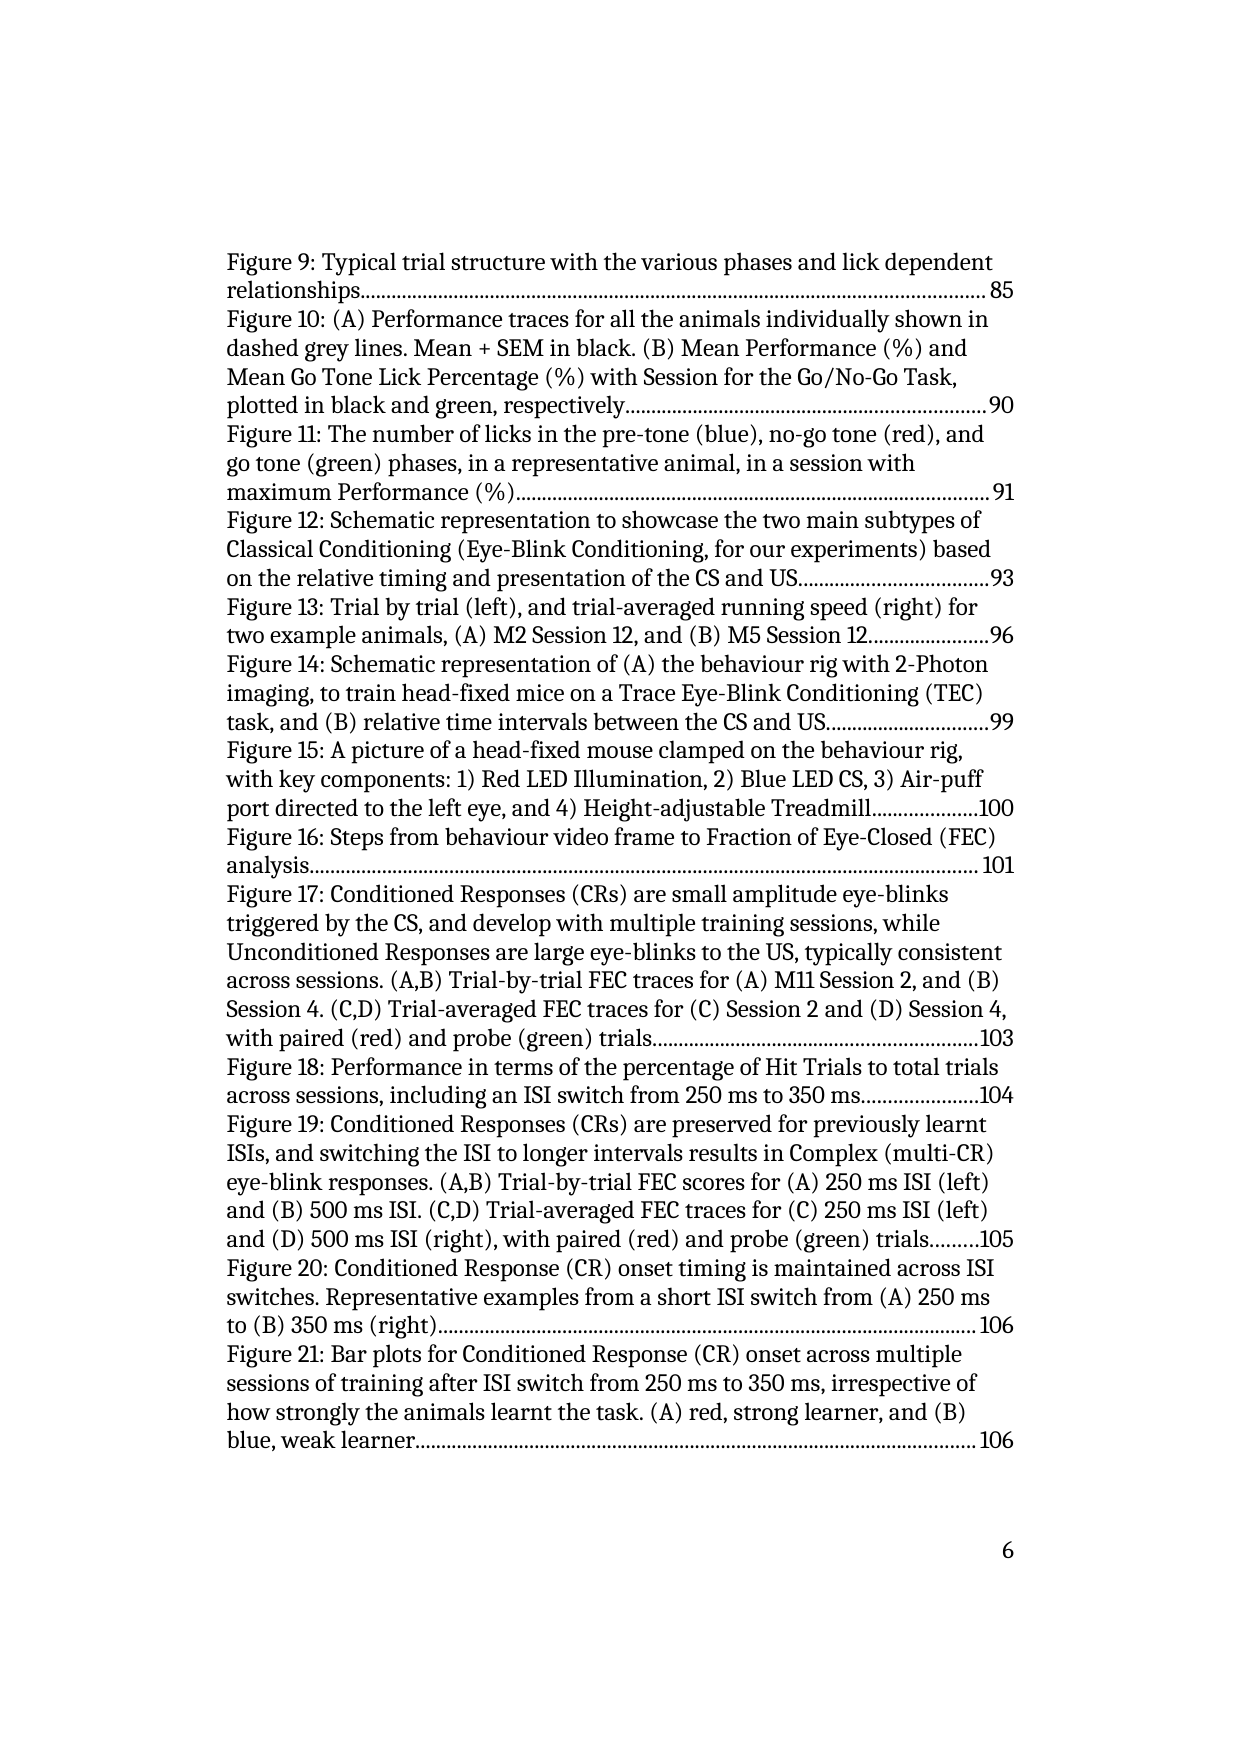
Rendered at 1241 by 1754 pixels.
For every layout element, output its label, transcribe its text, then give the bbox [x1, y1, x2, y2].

text Figure 19: Conditioned Responses (CRs) are preserved for previously learnt ISIs, and switching the ISI to longer intervals results in Complex (multi-CR) eye-blink responses. (A,B) Trial-by-trial FEC scores for (A) 250 ms ISI (left) and (B) 500 ms ISI. (C,D) Trial-averaged FEC traces for (C) 250 ms ISI (left) and (D) 500 ms ISI (right), with paired (red) and probe (green) trials. 105 [226, 1110, 1014, 1254]
text Figure 14: Schematic representation of (A) the behaviour rig with 2-Photon imaging, to train head-fixed mice on a Trace Eye-Blink Conditioning (TEC) task, and (B) relative time intervals between the CS and US. 99 [226, 650, 1014, 736]
text Figure 20: Conditioned Response (CR) onset timing is maintained across ISI switches. Representative examples from a short ISI switch from (A) 250 ms to (B) 350 ms (right). 106 [226, 1254, 1014, 1340]
text Figure 18: Performance in terms of the percentage of Hit Trials to total trials across sessions, including an ISI switch from 250 ms to 350 ms. 104 [226, 1053, 1014, 1110]
text Figure 13: Trial by trial (left), and trial-averaged running speed (right) for two example animals, (A) M2 Session 12, and (B) M5 Session 12. 96 [226, 593, 1014, 650]
text Figure 10: (A) Performance traces for all the animals individually shown in dashed grey lines. Mean + SEM in black. (B) Mean Performance (%) and Mean Go Tone Lick Percentage (%) with Session for the Go/No-Go Task, plotted in black and green, respectively. 90 [226, 305, 1014, 420]
text Figure 12: Schematic representation to showcase the two main subtypes of Classical Conditioning (Eye-Blink Conditioning, for our experiments) based on the relative timing and presentation of the CS and US. 93 [226, 506, 1014, 593]
text Figure 9: Typical trial structure with the various phases and lick dependent relationships. 85 [226, 248, 1014, 305]
text Figure 16: Steps from behaviour video frame to Fraction of Eye-Closed (FEC) analysis 101 [226, 823, 1014, 880]
text Figure 17: Conditioned Responses (CRs) are small amplitude eye-blinks triggered by the CS, and develop with multiple training sessions, while Unconditioned Responses are large eye-blinks to the US, typically consistent across sessions. (A,B) Trial-by-trial FEC traces for (A) M11 Session 2, and (B) Session 4. (C,D) Trial-averaged FEC traces for (C) Session 2 and (D) Session 4, with paired (red) and probe (green) trials. 103 [226, 880, 1014, 1053]
text Figure 21: Bar plots for Conditioned Response (CR) onset across multiple sessions of training after ISI switch from 250 ms to 350 ms, irrespective of how strongly the animals learnt the task. (A) red, strong learner, and (B) blue, weak learner. 106 [226, 1340, 1014, 1455]
text Figure 11: The number of licks in the pre-tone (blue), no-go tone (red), and go tone (green) phases, in a representative animal, in a session with maximum Performance (%). 91 [226, 420, 1014, 506]
text Figure 15: A picture of a head-fixed mouse clamped on the behaviour rig, with key components: 1) Red LED Illumination, 2) Blue LED CS, 3) Air-puff port directed to the left eye, and 4) Height-adjustable Treadmill 100 [226, 736, 1014, 823]
